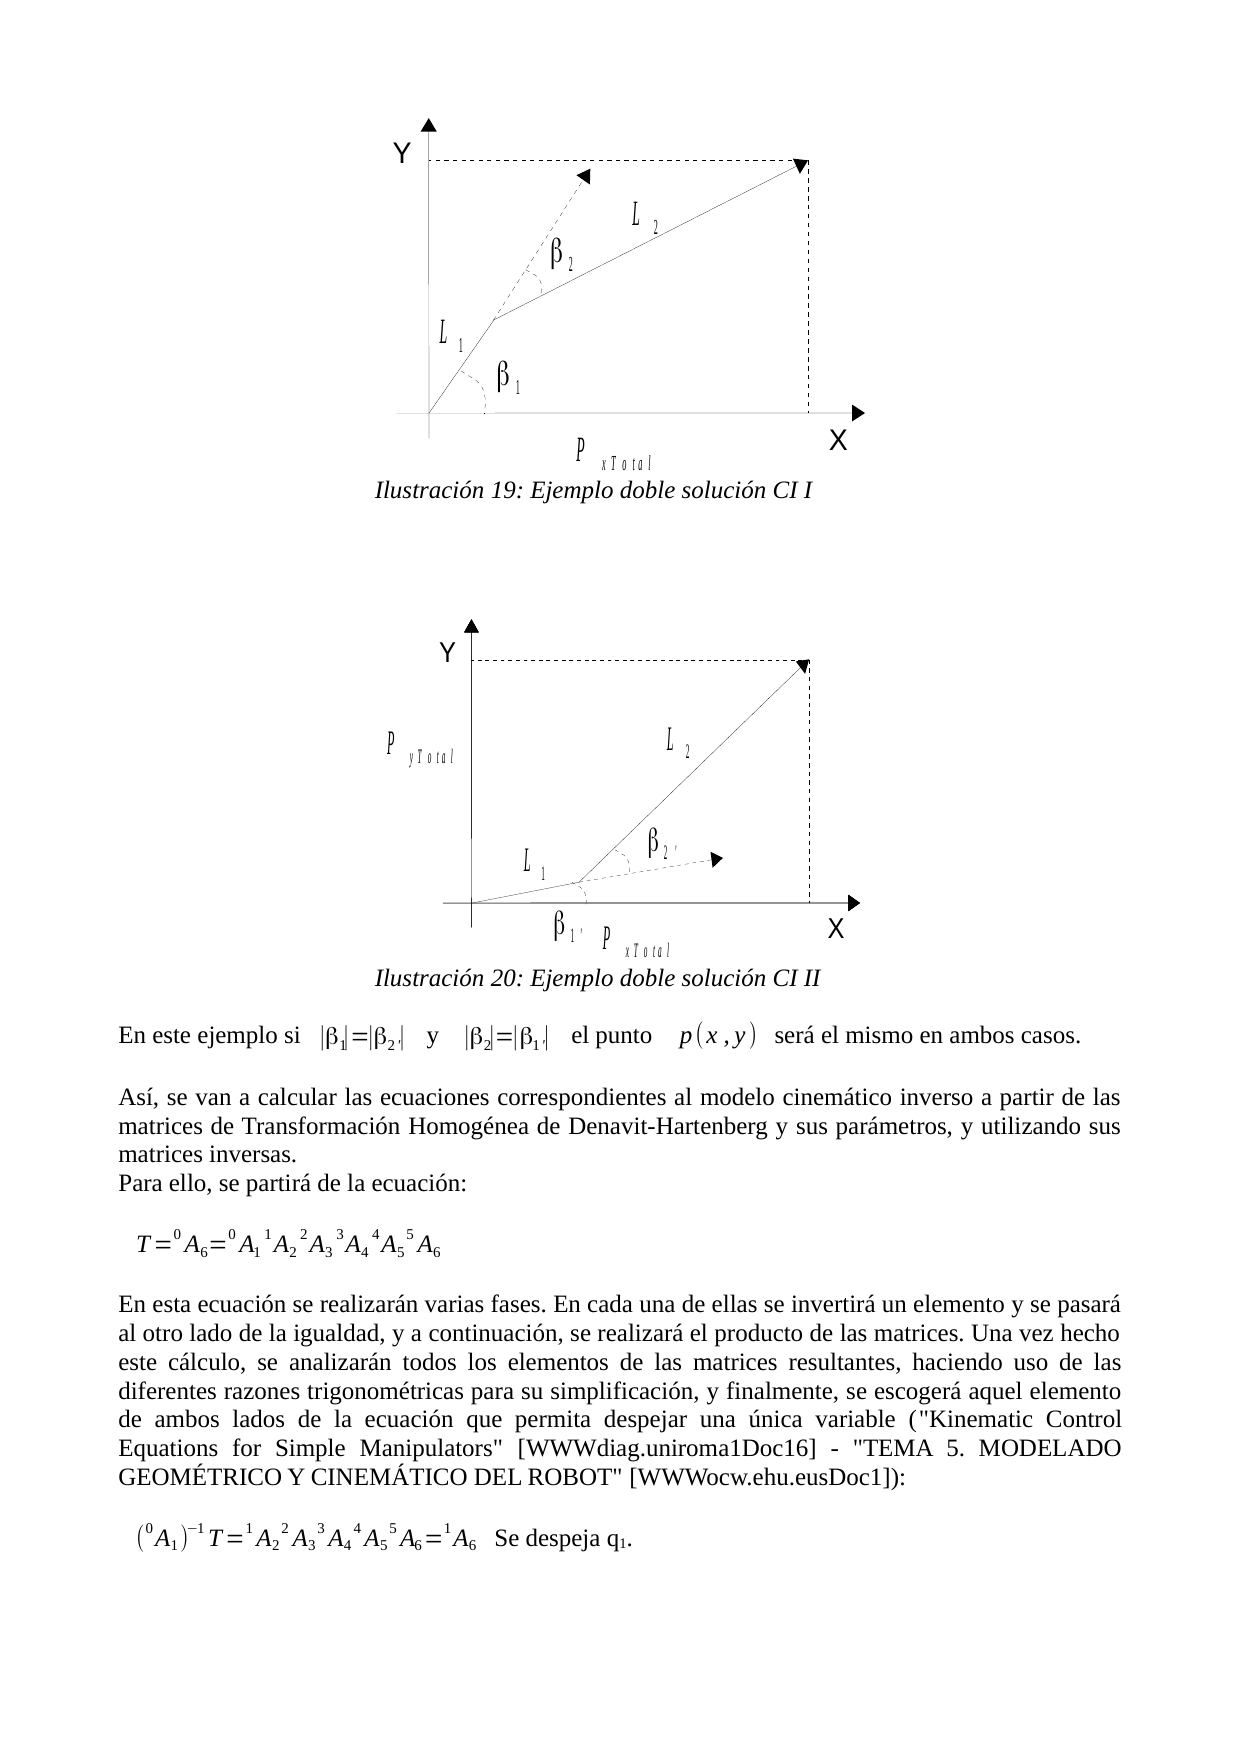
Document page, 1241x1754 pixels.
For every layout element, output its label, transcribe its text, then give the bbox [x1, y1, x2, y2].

text Para ello, se partirá de la ecuación: [118, 1168, 1122, 1197]
text Así, se van a calcular las ecuaciones correspondientes al modelo cinemático inverso a partir de las matrices de Transformación Homogénea de Denavit-Hartenberg y sus parámetros, y utilizando sus matrices inversas. [118, 1082, 1122, 1168]
text En esta ecuación se realizarán varias fases. En cada una de ellas se invertirá un elemento y se pasará al otro lado de la igualdad, y a continuación, se realizará el producto de las matrices. Una vez hecho este cálculo, se analizarán todos los elementos de las matrices resultantes, haciendo uso de las diferentes razones trigonométricas para su simplificación, y finalmente, se escogerá aquel elemento de ambos lados de la ecuación que permita despejar una única variable ("Kinematic Control Equations for Simple Manipulators" [WWWdiag.uniroma1Doc16] - "TEMA 5. MODELADO GEOMÉTRICO Y CINEMÁTICO DEL ROBOT" [WWWocw.ehu.eusDoc1]): [118, 1289, 1122, 1491]
text Se despeja q1. [118, 1519, 1122, 1554]
text En este ejemplo siy el punto será el mismo en ambos casos. [118, 1021, 1122, 1053]
text Ilustración 19: Ejemplo doble solución CI I [374, 131, 866, 504]
text Ilustración 20: Ejemplo doble solución CI II [374, 632, 866, 992]
